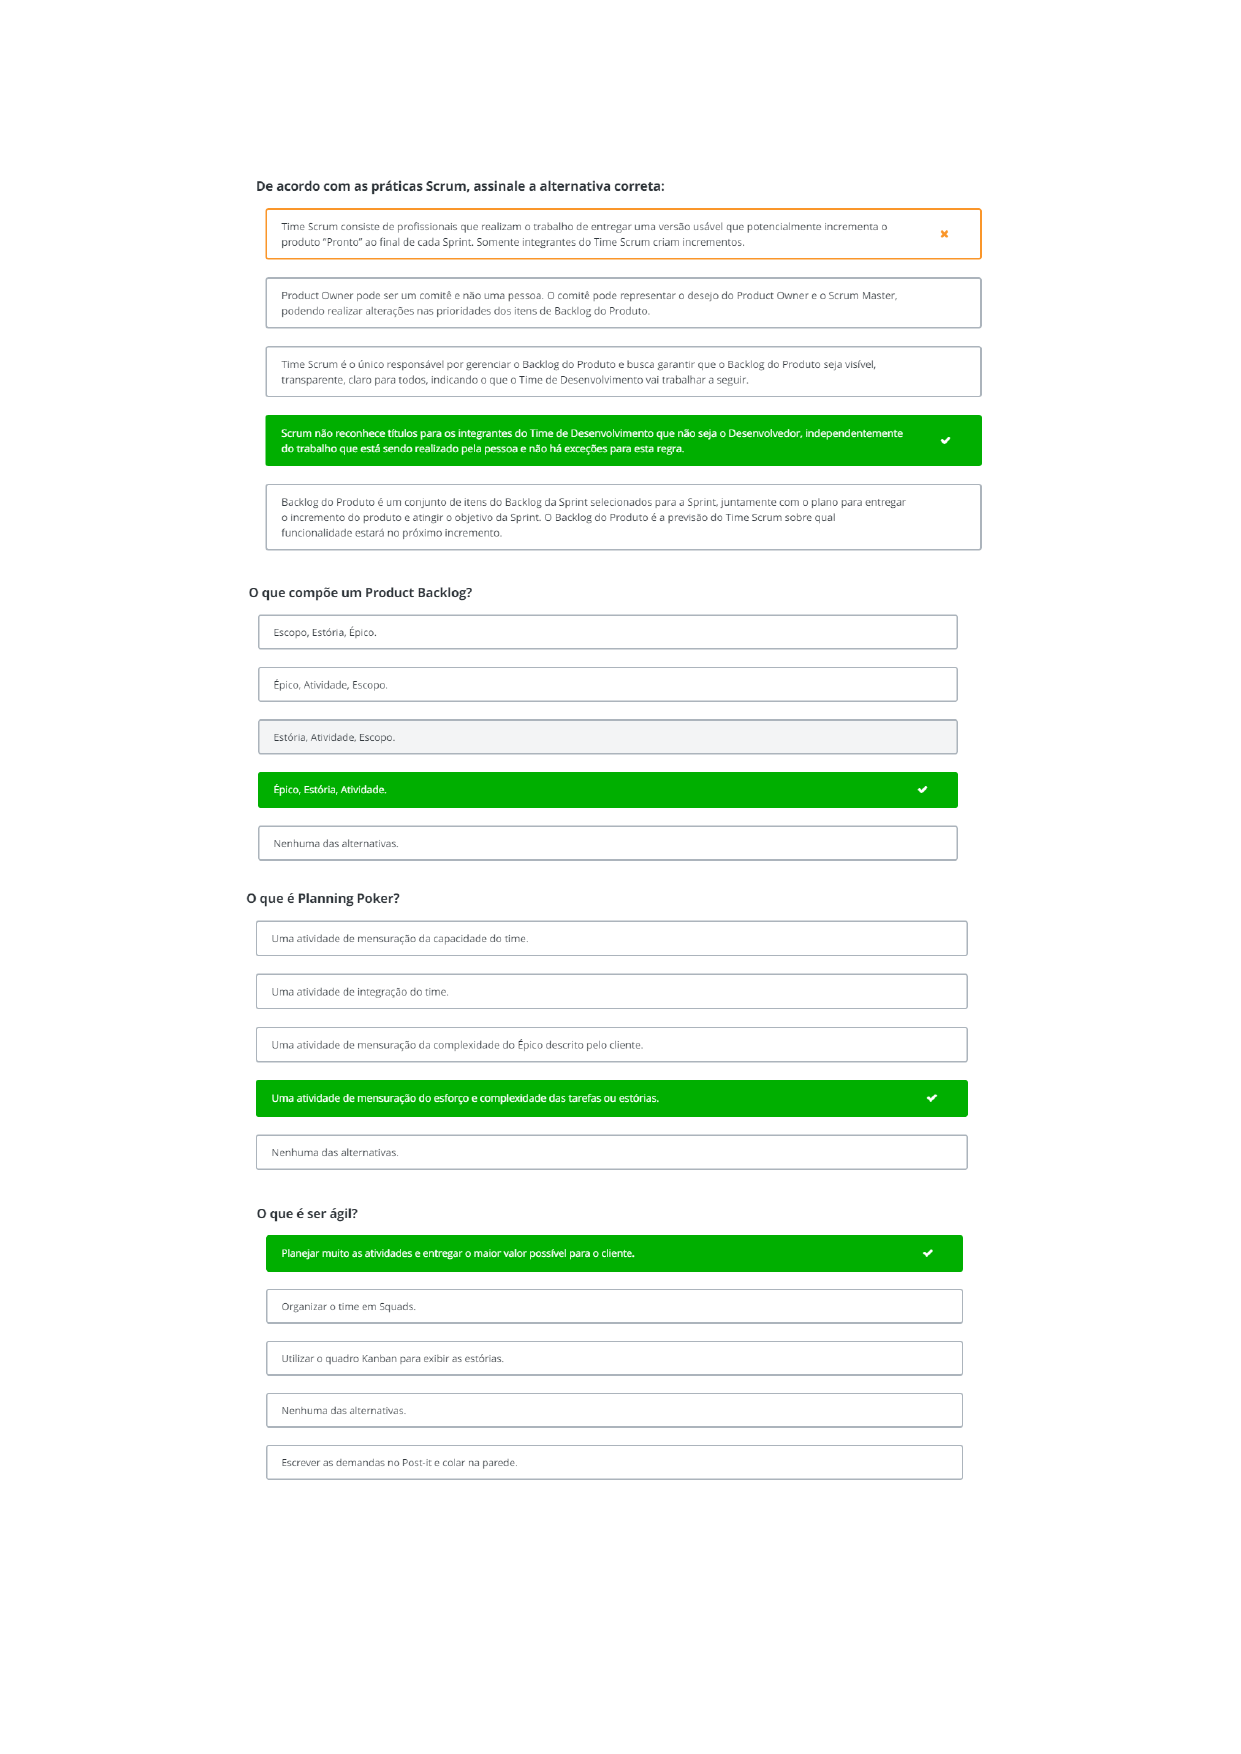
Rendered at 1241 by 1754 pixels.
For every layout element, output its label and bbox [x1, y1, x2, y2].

picture [252, 175, 988, 561]
picture [235, 883, 977, 1185]
picture [239, 577, 967, 864]
picture [250, 1200, 972, 1493]
